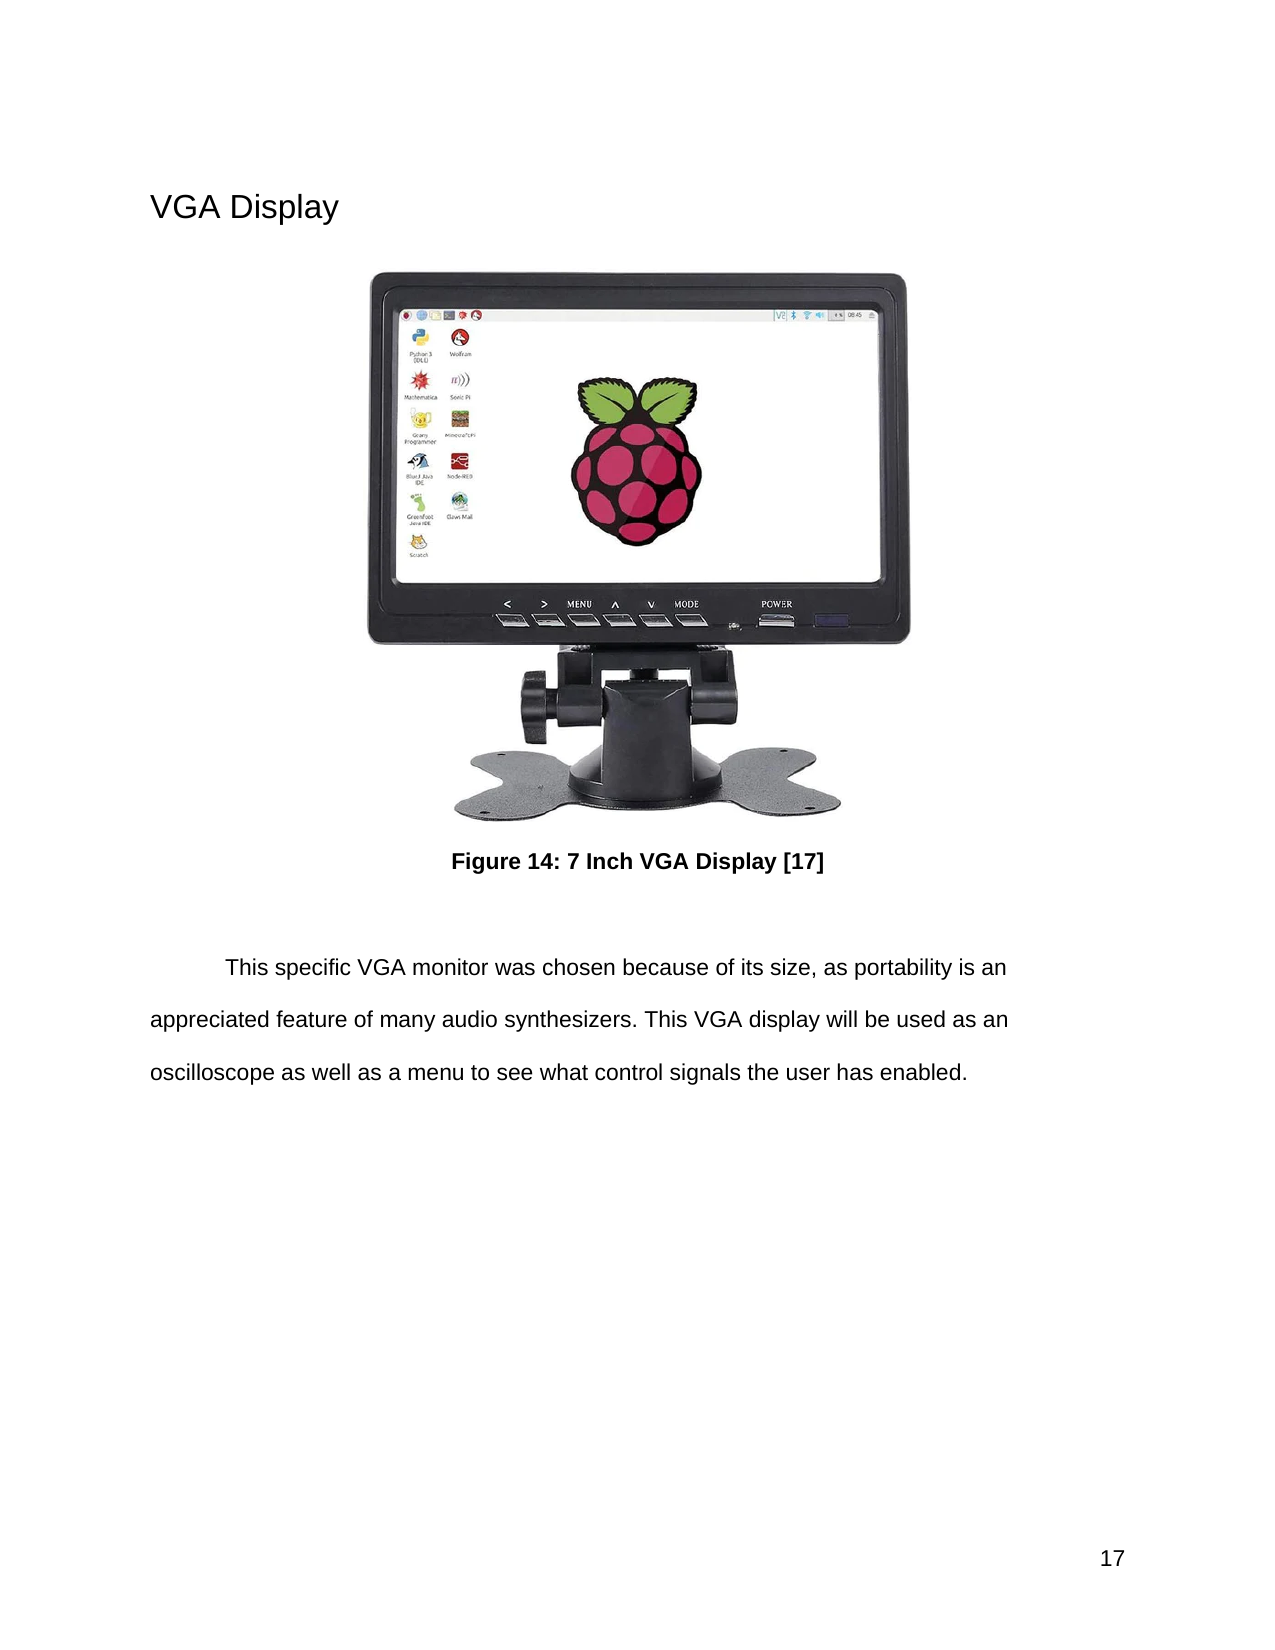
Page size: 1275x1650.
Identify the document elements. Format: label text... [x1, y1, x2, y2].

text This specific VGA monitor was chosen because of its size, as portability is an appreciated feature of many audio synthesizers. This VGA display will be used as an oscilloscope as well as a menu to see what control signals the user has enabled. [150, 954, 1125, 1085]
picture [363, 268, 912, 822]
text Figure 14: 7 Inch VGA Display [17] [150, 848, 1125, 874]
subtitle VGA Display [150, 187, 1125, 226]
